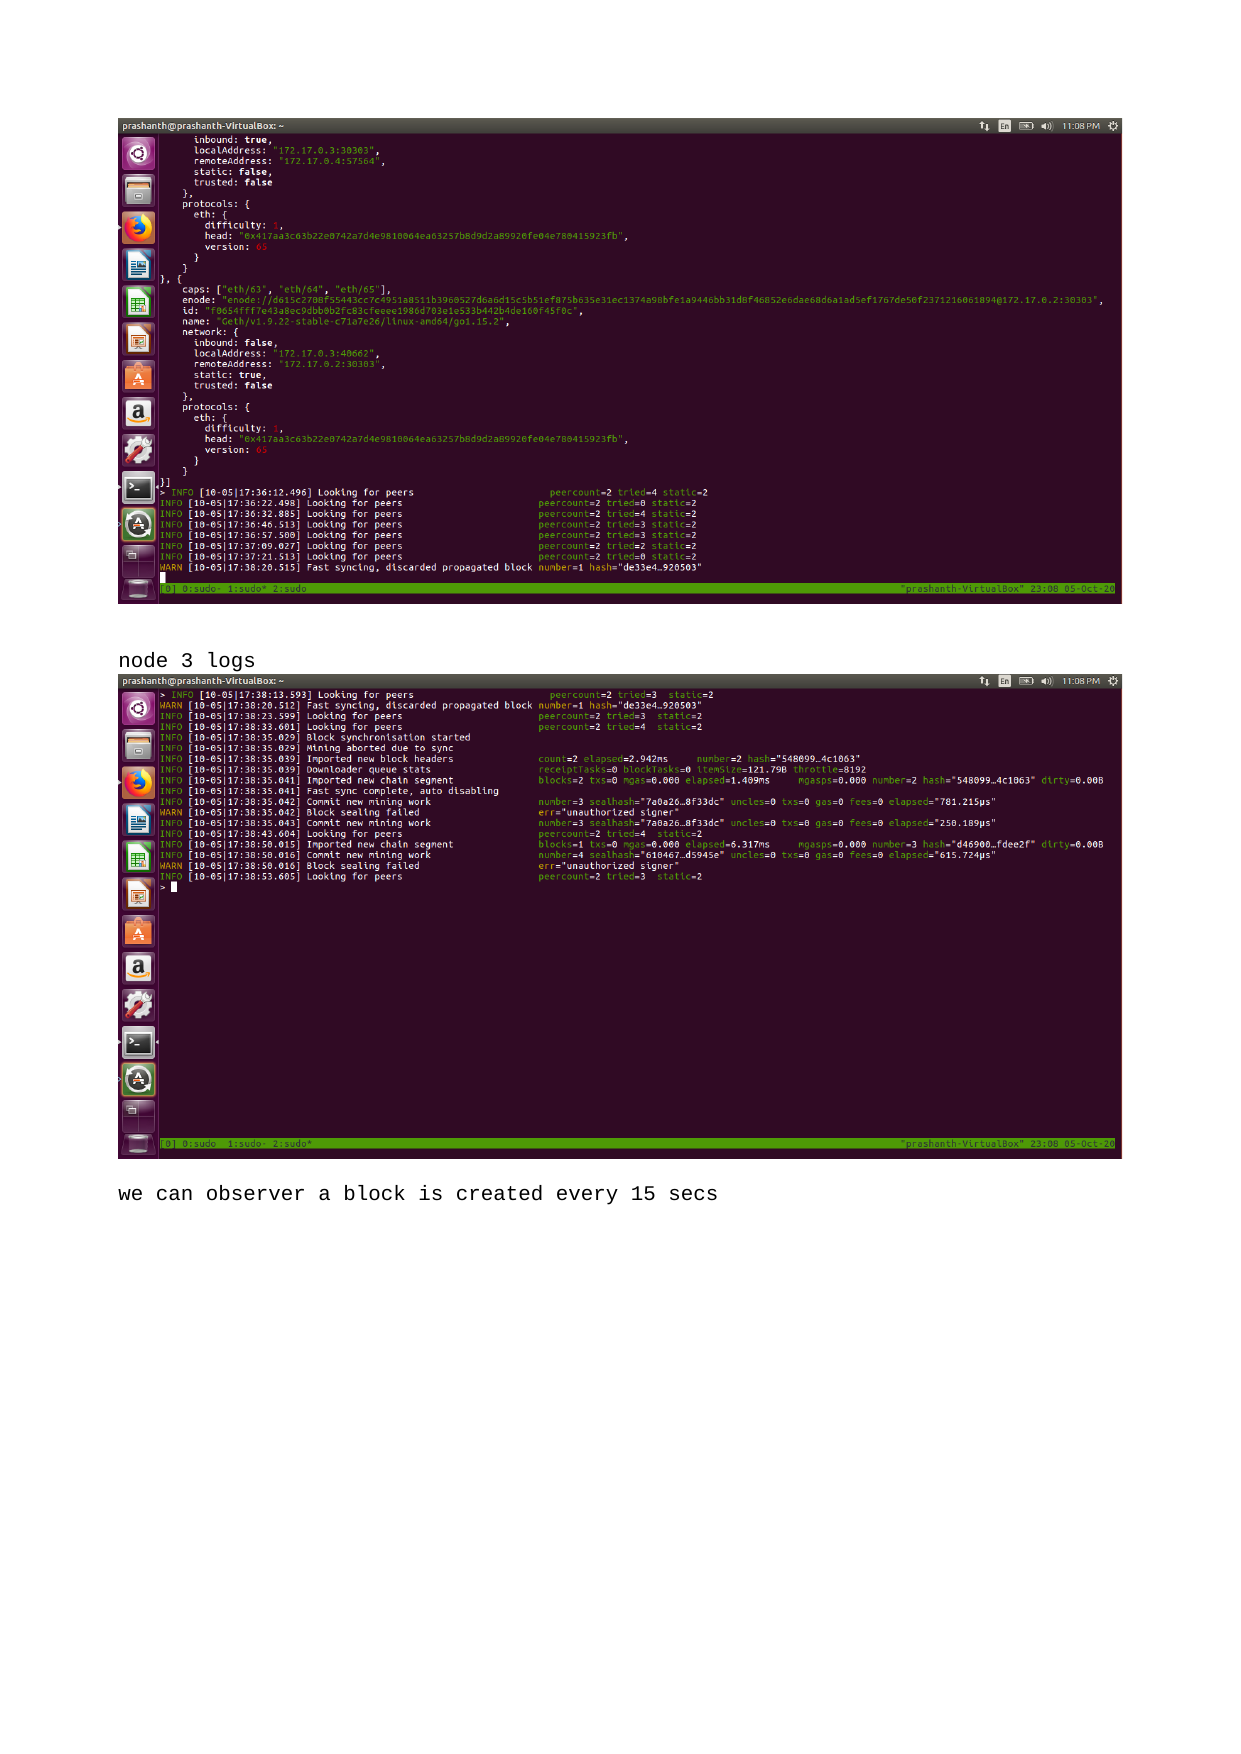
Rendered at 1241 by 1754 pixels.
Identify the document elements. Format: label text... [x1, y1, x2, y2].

picture [118, 674, 1123, 1159]
picture [118, 118, 1123, 604]
text node 3 logs [118, 650, 1122, 674]
text we can observer a block is created every 15 secs [118, 1183, 1122, 1206]
